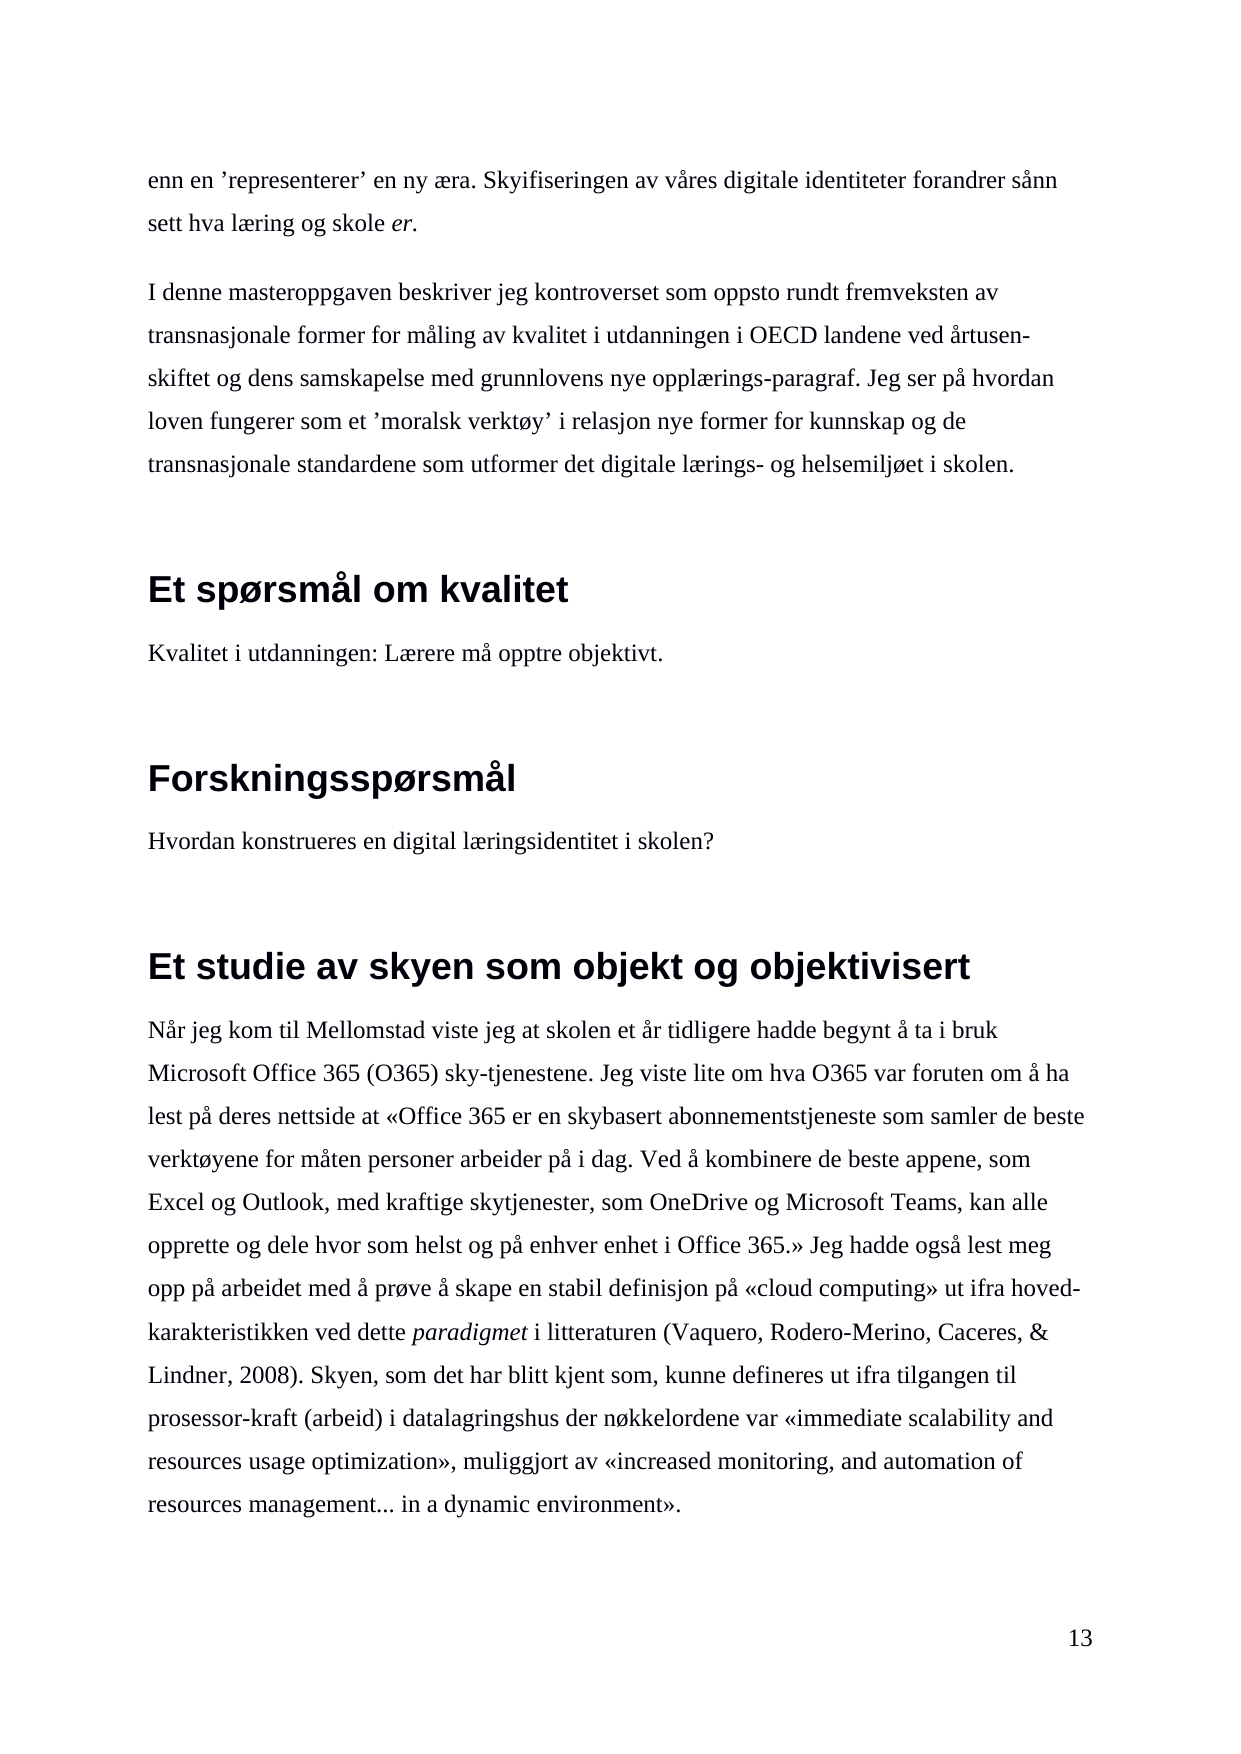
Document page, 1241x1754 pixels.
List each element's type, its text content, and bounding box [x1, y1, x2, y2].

text Kvalitet i utdanningen: Lærere må opptre objektivt. [148, 638, 1092, 666]
text Hvordan konstrueres en digital læringsidentitet i skolen? [148, 826, 1092, 855]
text I denne masteroppgaven beskriver jeg kontroverset som oppsto rundt fremveksten av transnasjonale former for måling av kvalitet i utdanningen i OECD landene ved årtusen-skiftet og dens samskapelse med grunnlovens nye opplærings-paragraf. Jeg ser på hvordan loven fungerer som et ’moralsk verktøy’ i relasjon nye former for kunnskap og de transnasjonale standardene som utformer det digitale lærings- og helsemiljøet i skolen. [148, 277, 1092, 478]
subtitle Et studie av skyen som objekt og objektivisert [148, 944, 1092, 987]
subtitle Forskningsspørsmål [148, 756, 1092, 799]
text Når jeg kom til Mellomstad viste jeg at skolen et år tidligere hadde begynt å ta i bruk Microsoft Office 365 (O365) sky-tjenestene. Jeg viste lite om hva O365 var foruten om å ha lest på deres nettside at «Office 365 er en skybasert abonnementstjeneste som samler de beste verktøyene for måten personer arbeider på i dag. Ved å kombinere de beste appene, som Excel og Outlook, med kraftige skytjenester, som OneDrive og Microsoft Teams, kan alle opprette og dele hvor som helst og på enhver enhet i Office 365.» Jeg hadde også lest meg opp på arbeidet med å prøve å skape en stabil definisjon på «cloud computing» ut ifra hoved-karakteristikken ved dette paradigmet i litteraturen (Vaquero, Rodero-Merino, Caceres, & Lindner, 2008). Skyen, som det har blitt kjent som, kunne defineres ut ifra tilgangen til prosessor-kraft (arbeid) i datalagringshus der nøkkelordene var «immediate scalability and resources usage optimization», muliggjort av «increased monitoring, and automation of resources management... in a dynamic environment». [148, 1015, 1092, 1518]
text enn en ’representerer’ en ny æra. Skyifiseringen av våres digitale identiteter forandrer sånn sett hva læring og skole er. [148, 165, 1092, 237]
subtitle Et spørsmål om kvalitet [148, 567, 1092, 610]
